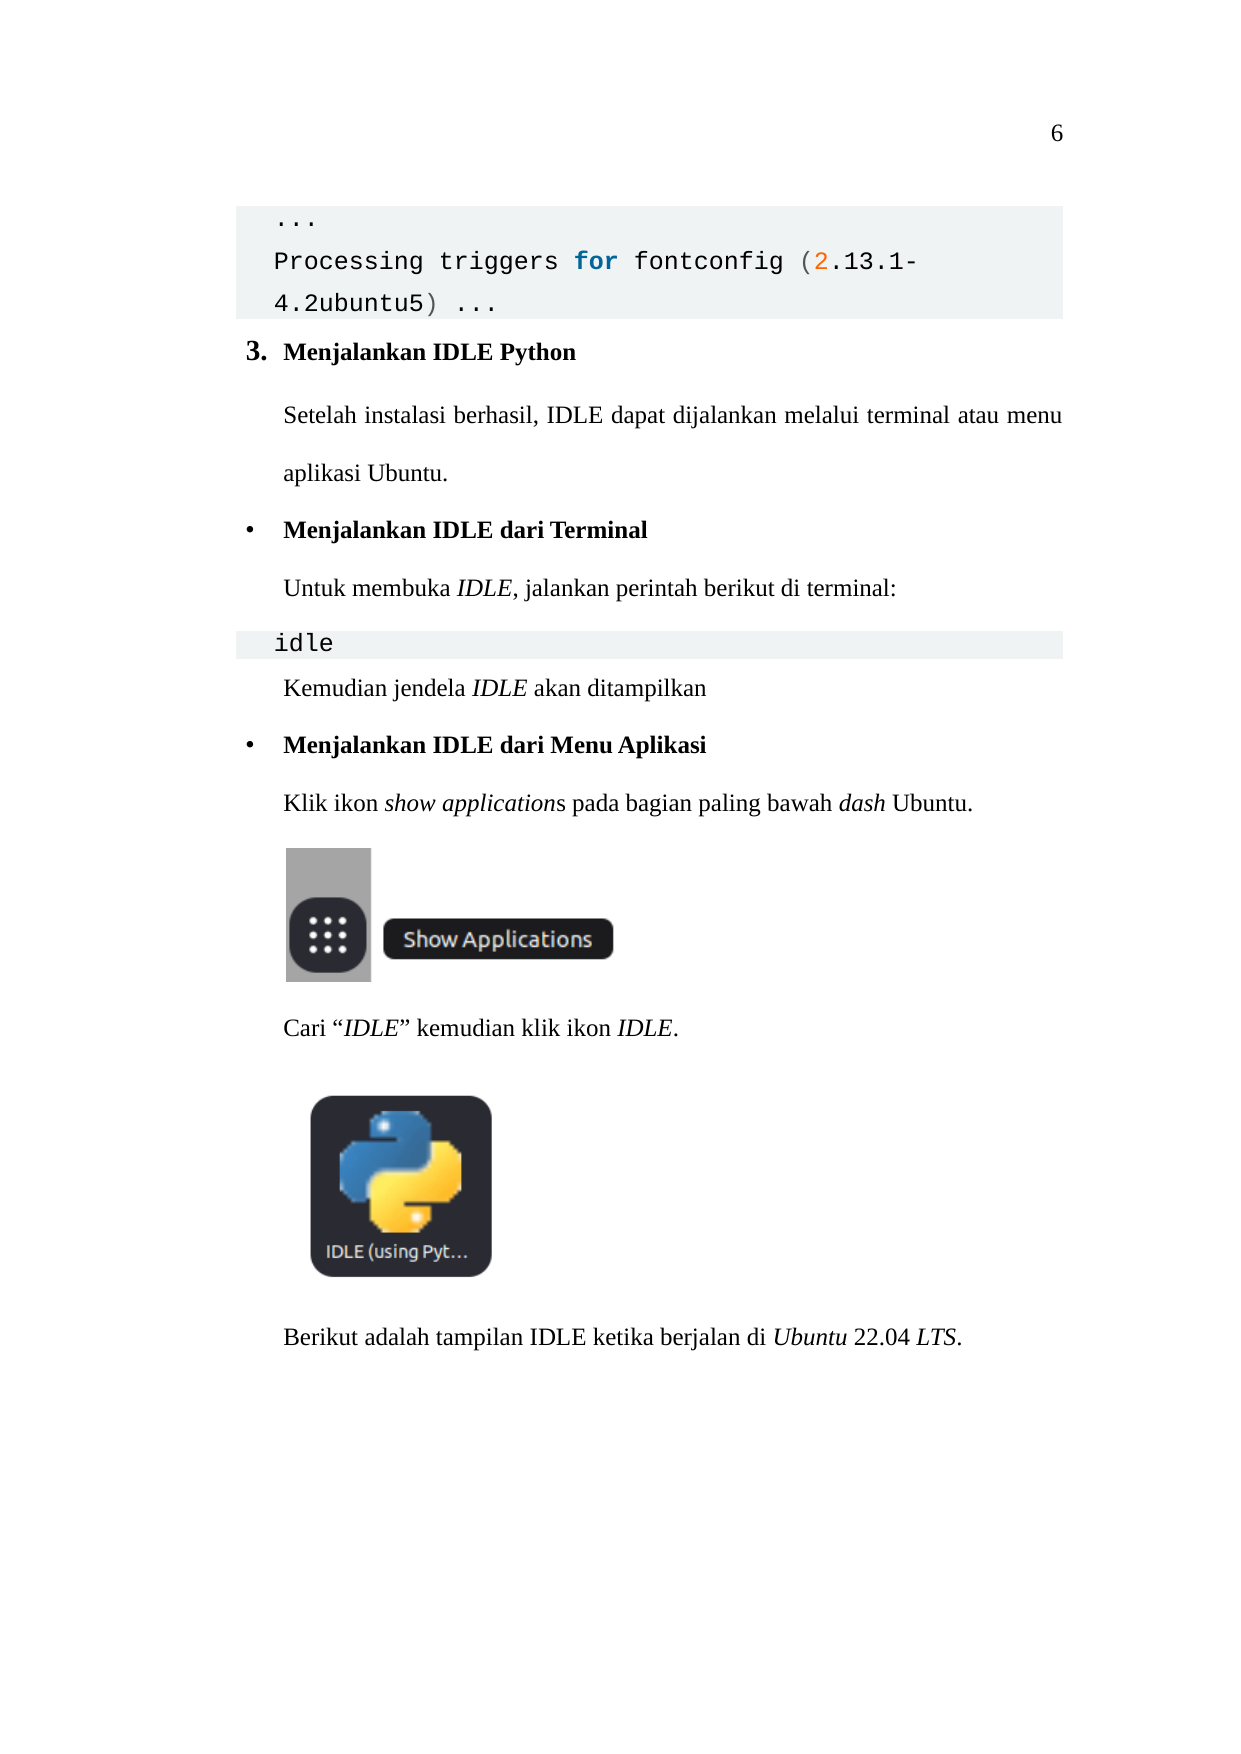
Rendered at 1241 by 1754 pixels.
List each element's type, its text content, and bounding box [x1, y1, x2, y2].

list Menjalankan IDLE dari Terminal [246, 516, 1063, 544]
list Setelah instalasi berhasil, IDLE dapat dijalankan melalui terminal atau menu aplikasi Ubuntu. [246, 401, 1063, 487]
text Processing triggers for fontconfig (2.13.1- [236, 248, 1063, 277]
list Cari “IDLE” kemudian klik ikon IDLE. [246, 1013, 1063, 1042]
text 4.2ubuntu5) ... [236, 291, 1063, 319]
list Menjalankan IDLE Python [246, 333, 1063, 367]
list Kemudian jendela IDLE akan ditampilkan [246, 673, 1063, 702]
list Menjalankan IDLE dari Menu Aplikasi [246, 731, 1063, 759]
list Untuk membuka IDLE, jalankan perintah berikut di terminal: [246, 573, 1063, 602]
list Klik ikon show applications pada bagian paling bawah dash Ubuntu. [246, 788, 1063, 817]
text ... [236, 206, 1063, 234]
list Berikut adalah tampilan IDLE ketika berjalan di Ubuntu 22.04 LTS. [246, 1322, 1063, 1351]
picture [286, 848, 652, 982]
list idle [236, 631, 1063, 659]
picture [286, 1073, 516, 1291]
